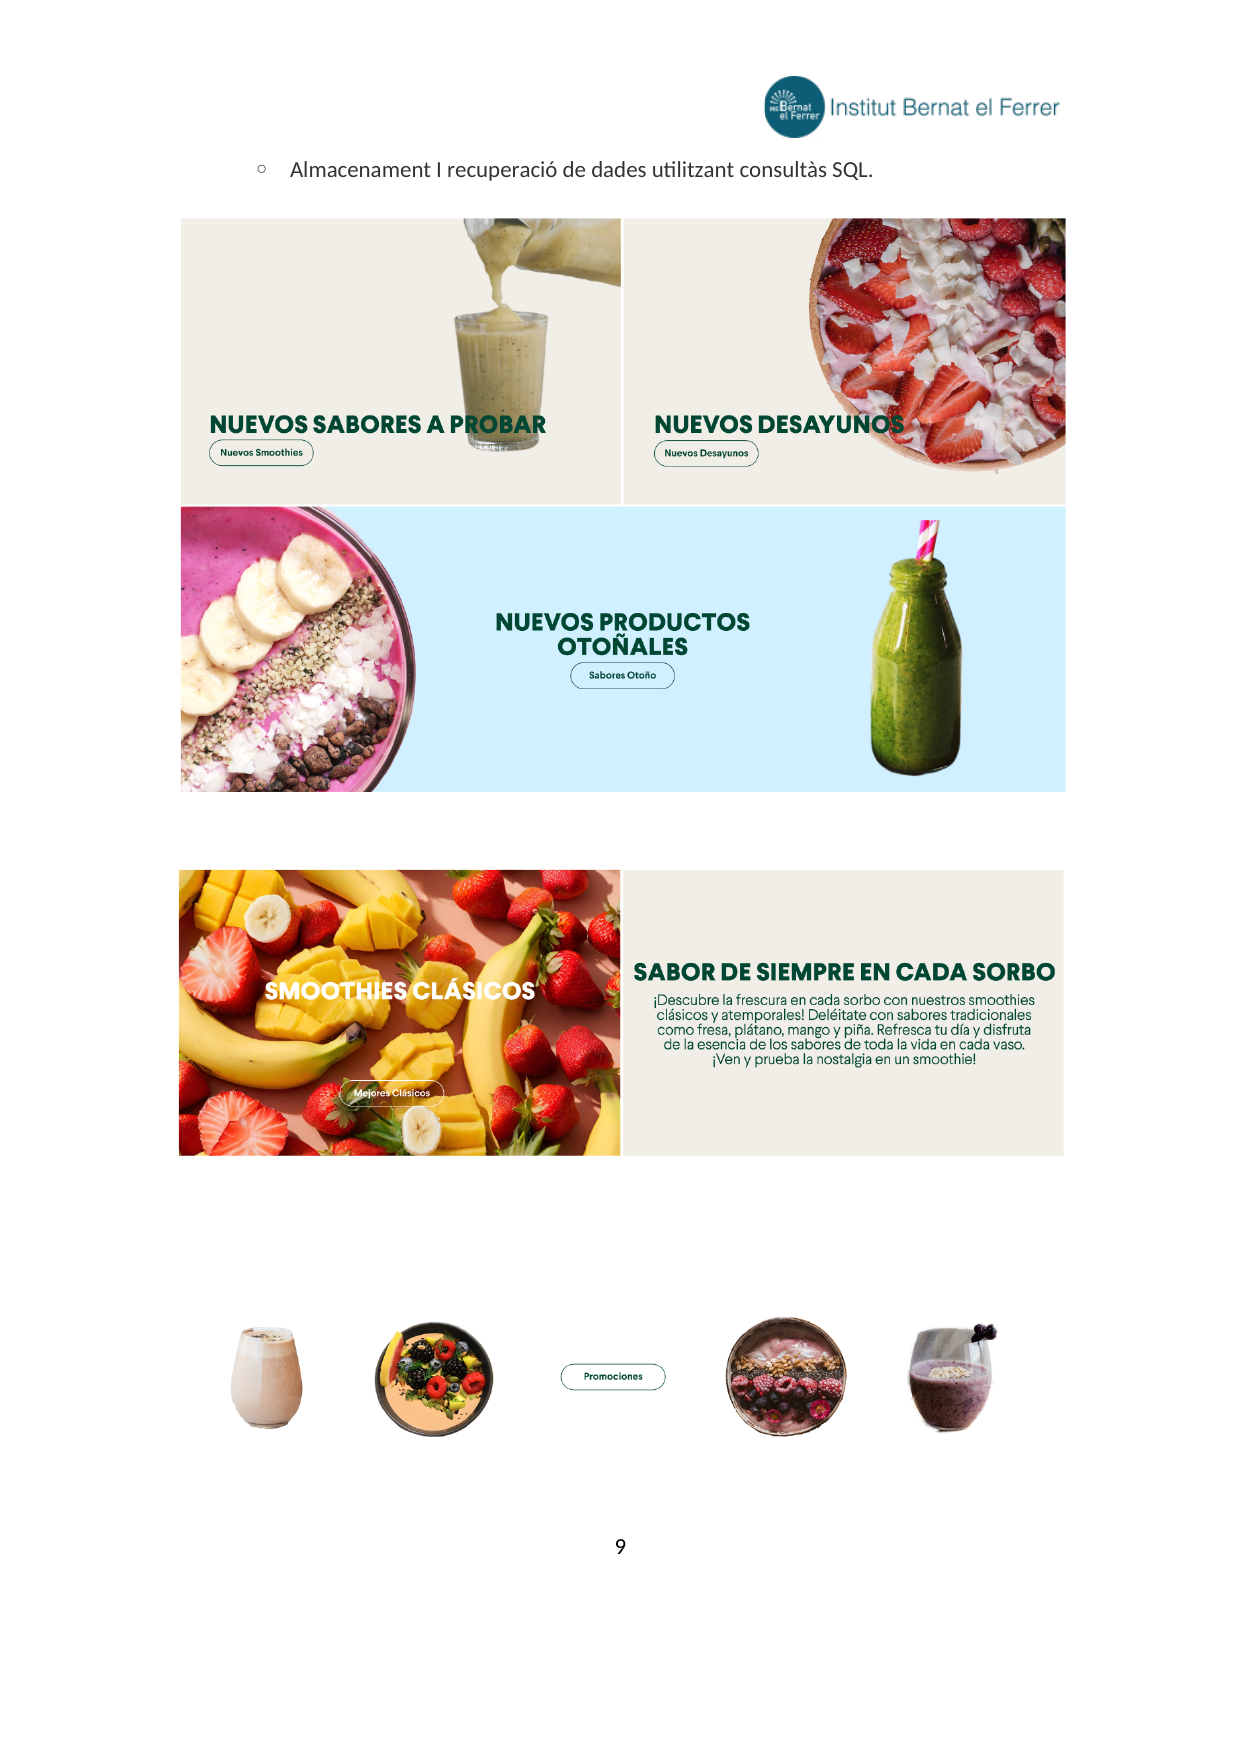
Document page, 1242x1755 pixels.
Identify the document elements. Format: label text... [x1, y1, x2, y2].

picture [172, 1219, 1058, 1515]
picture [178, 869, 1064, 1156]
list Almacenament I recuperació de dades utilitzant consultàs SQL. [252, 155, 1062, 183]
picture [764, 76, 1060, 138]
picture [180, 218, 1066, 792]
